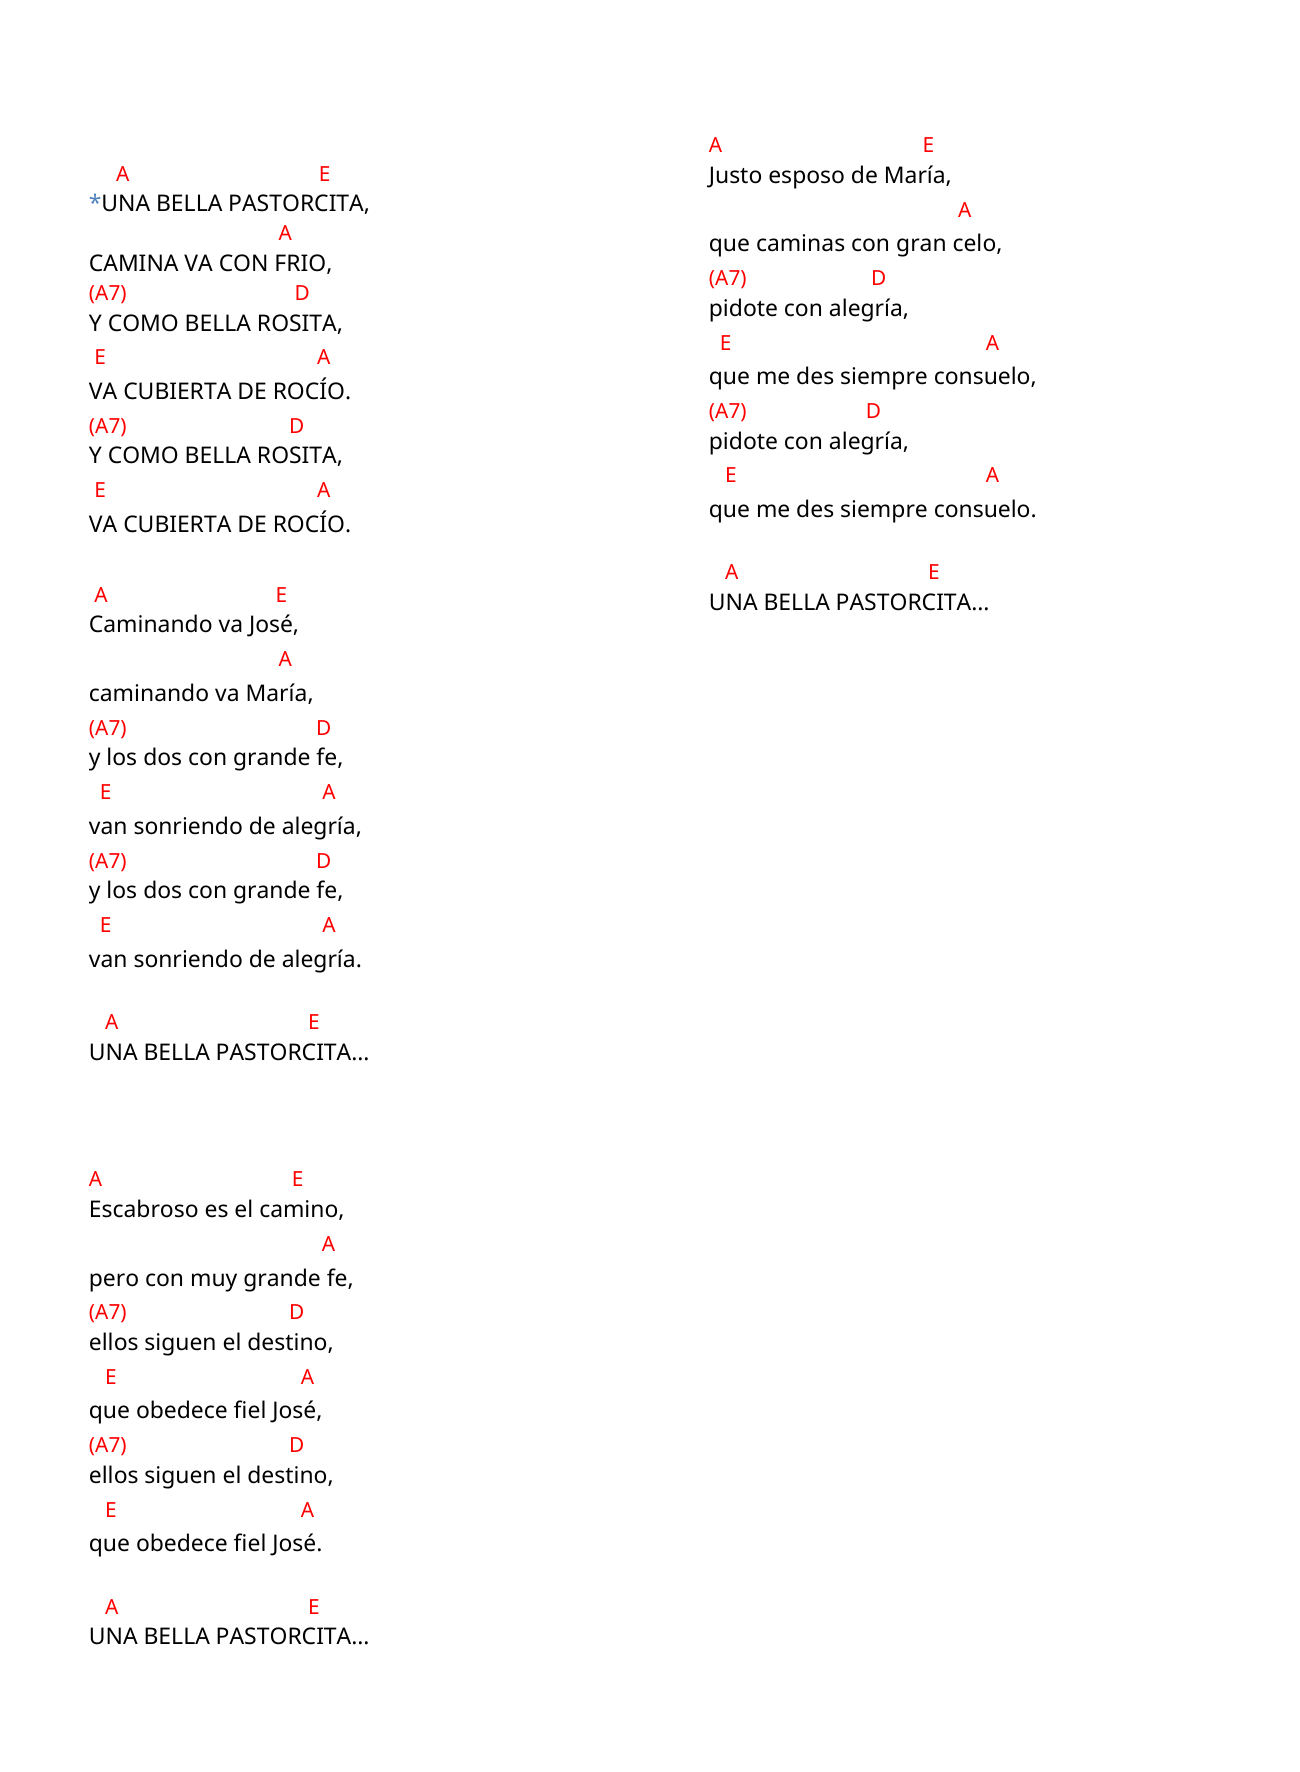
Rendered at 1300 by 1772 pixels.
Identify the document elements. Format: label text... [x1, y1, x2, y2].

text (A7) D [89, 278, 620, 307]
text UNA BELLA PASTORCITA… [89, 1620, 620, 1651]
text CAMINA VA CON FRIO, [89, 247, 620, 278]
text (A7) D [89, 1430, 620, 1459]
text (A7) D [89, 411, 620, 439]
text Escabroso es el camino, [89, 1193, 620, 1224]
text E A [89, 475, 620, 504]
text UNA BELLA PASTORCITA… [89, 1036, 620, 1067]
text que me des siempre consuelo, [709, 360, 1240, 391]
text A E [89, 1592, 620, 1620]
text E A [709, 328, 1240, 356]
text y los dos con grande fe, [89, 741, 620, 772]
text caminando va María, [89, 677, 620, 708]
text Caminando va José, [89, 608, 620, 639]
text (A7) D [709, 263, 1240, 292]
text UNA BELLA PASTORCITA… [709, 586, 1240, 617]
text A [709, 195, 1240, 223]
text VA CUBIERTA DE ROCÍO. [89, 375, 620, 406]
text A [89, 218, 620, 247]
text A E [89, 1007, 620, 1036]
text (A7) D [89, 846, 620, 874]
text *UNA BELLA PASTORCITA, [89, 187, 620, 218]
text que caminas con gran celo, [709, 227, 1240, 258]
text VA CUBIERTA DE ROCÍO. [89, 508, 620, 539]
text que obedece fiel José, [89, 1394, 620, 1426]
text Justo esposo de María, [709, 159, 1240, 190]
text A E [709, 557, 1240, 586]
text Y COMO BELLA ROSITA, [89, 307, 620, 338]
text A [89, 644, 620, 673]
text E A [89, 910, 620, 938]
text A E [89, 580, 620, 608]
text E A [89, 1362, 620, 1390]
text que obedece fiel José. [89, 1527, 620, 1559]
text (A7) D [709, 396, 1240, 424]
text Y COMO BELLA ROSITA, [89, 439, 620, 471]
text (A7) D [89, 713, 620, 741]
text pidote con alegría, [709, 292, 1240, 323]
text A [89, 1229, 620, 1257]
text A E [709, 130, 1240, 159]
text van sonriendo de alegría. [89, 943, 620, 974]
text E A [89, 1495, 620, 1523]
text E A [709, 461, 1240, 489]
text ellos siguen el destino, [89, 1326, 620, 1357]
text A E [89, 159, 620, 187]
text ellos siguen el destino, [89, 1459, 620, 1490]
text pero con muy grande fe, [89, 1262, 620, 1293]
text y los dos con grande fe, [89, 874, 620, 905]
text que me des siempre consuelo. [709, 493, 1240, 524]
text E A [89, 777, 620, 806]
text (A7) D [89, 1297, 620, 1326]
text E A [89, 342, 620, 371]
text A E [89, 1164, 620, 1193]
text pidote con alegría, [709, 424, 1240, 456]
text van sonriendo de alegría, [89, 810, 620, 841]
